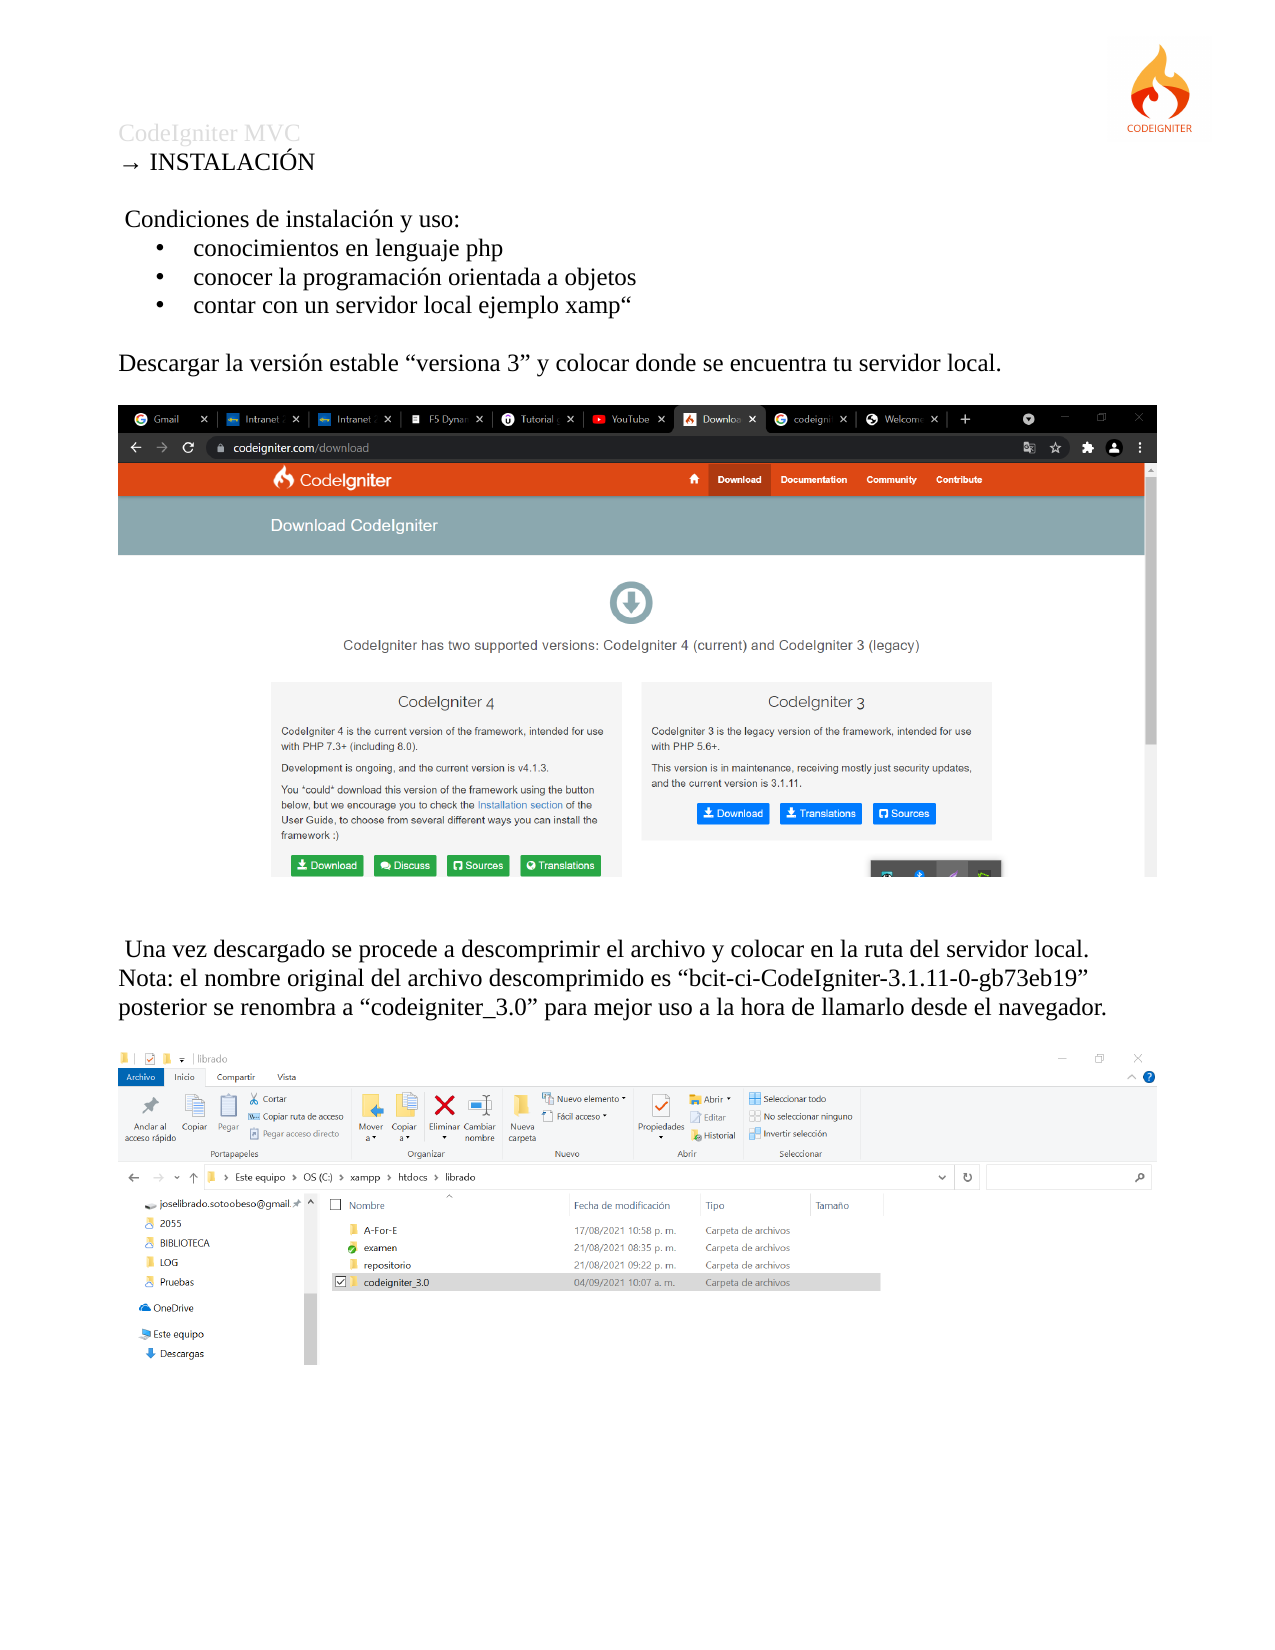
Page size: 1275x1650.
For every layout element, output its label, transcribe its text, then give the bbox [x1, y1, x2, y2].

text Condiciones de instalación y uso: [118, 204, 1157, 233]
text Nota: el nombre original del archivo descomprimido es “bcit-ci-CodeIgniter-3.1.11-0-gb73eb19” posterior se renombra a “codeigniter_3.0” para mejor uso a la hora de llamarlo desde el navegador. [118, 963, 1157, 1021]
list conocimientos en lenguaje php [156, 233, 1157, 262]
picture [1107, 36, 1213, 142]
text Una vez descargado se procede a descomprimir el archivo y colocar en la ruta del servidor local. [118, 934, 1157, 963]
list conocer la programación orientada a objetos [156, 262, 1157, 291]
list contar con un servidor local ejemplo xamp“ [156, 291, 1157, 319]
picture [118, 405, 1157, 877]
text → INSTALACIÓN [118, 147, 1157, 176]
text Descargar la versión estable “versiona 3” y colocar donde se encuentra tu servidor local. [118, 348, 1157, 377]
picture [118, 1049, 1157, 1365]
